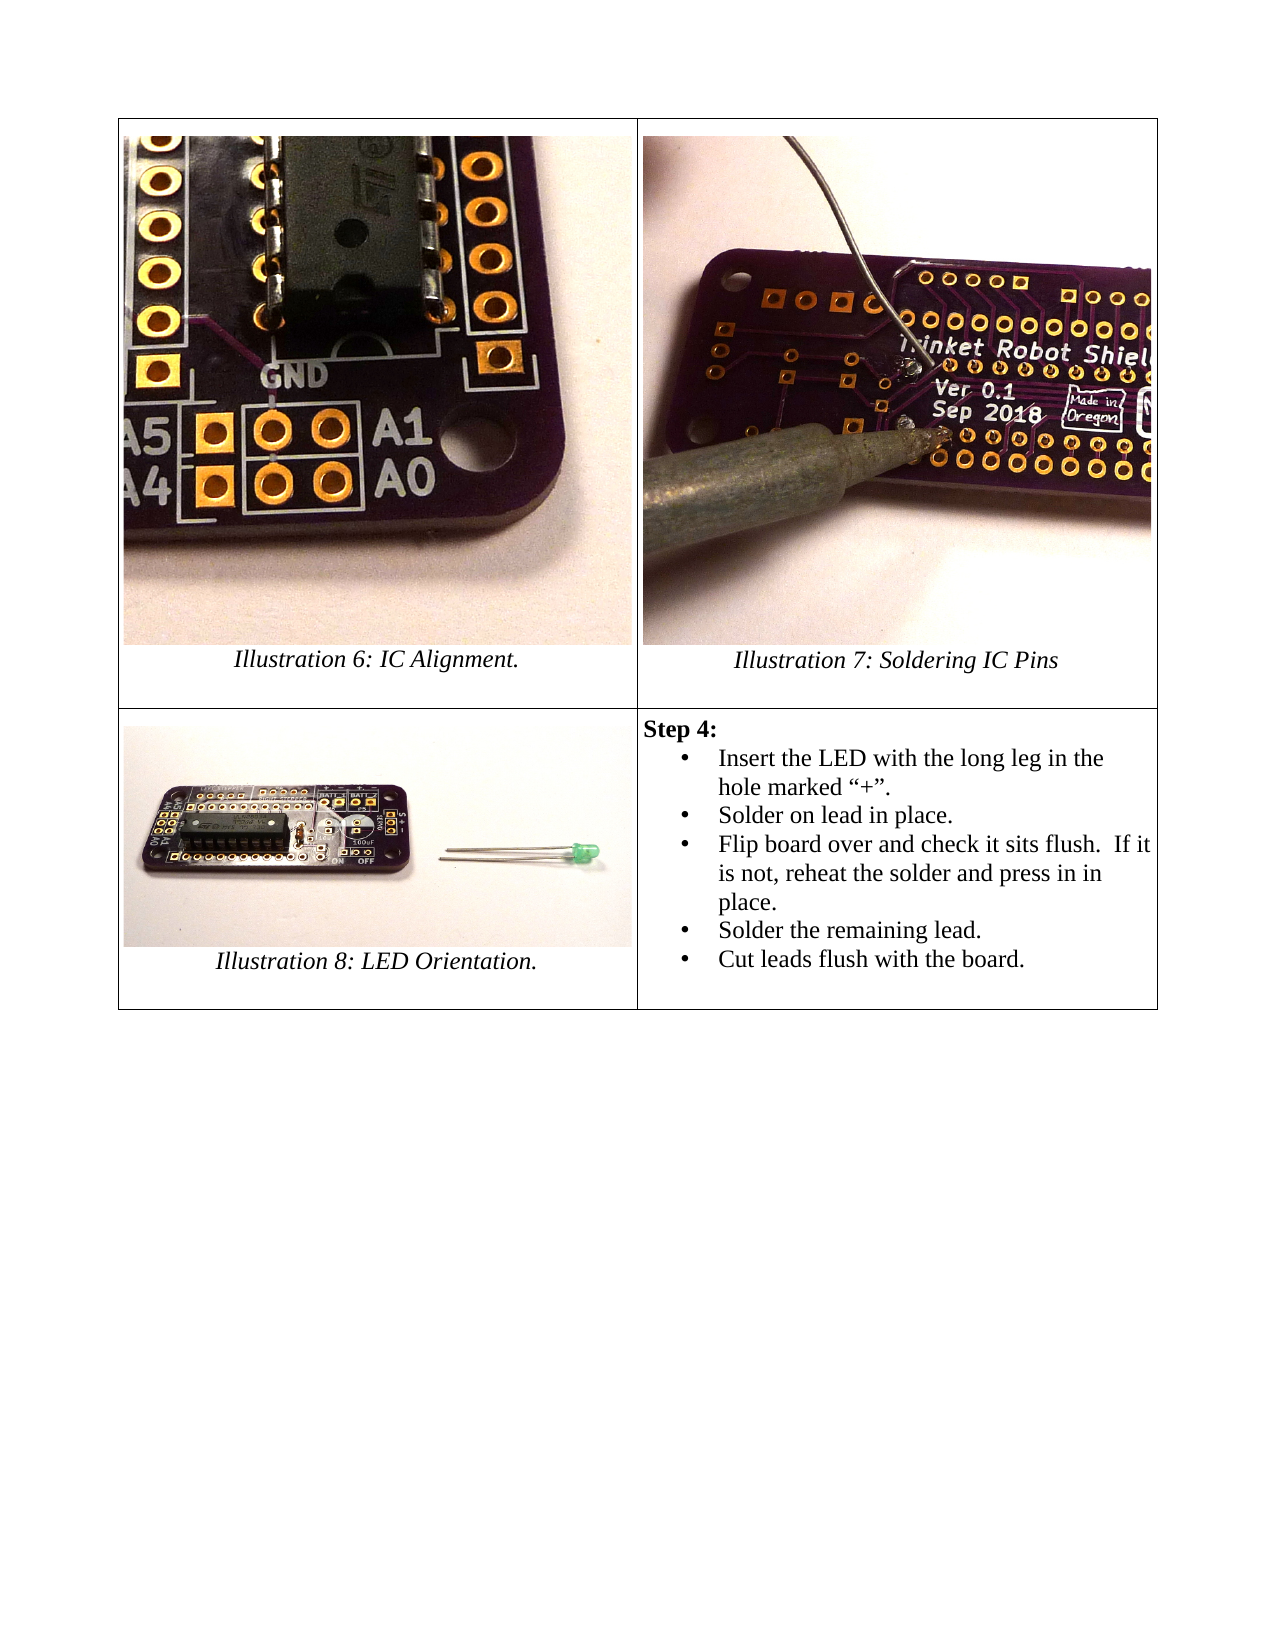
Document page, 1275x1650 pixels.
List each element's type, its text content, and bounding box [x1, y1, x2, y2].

picture [123, 136, 632, 645]
table_cell [119, 119, 637, 708]
table_cell Step 4: Insert the LED with the long leg in the hole marked “+”. Solder on lead in place. Flip board over and check it sits flush. If it is not, reheat the solder and press in in place. Solder the remaining lead. Cut leads flush with the board. [638, 709, 1157, 1009]
table_cell [119, 709, 637, 1009]
picture [643, 136, 1152, 645]
table_cell [638, 119, 1157, 708]
picture [123, 726, 632, 947]
